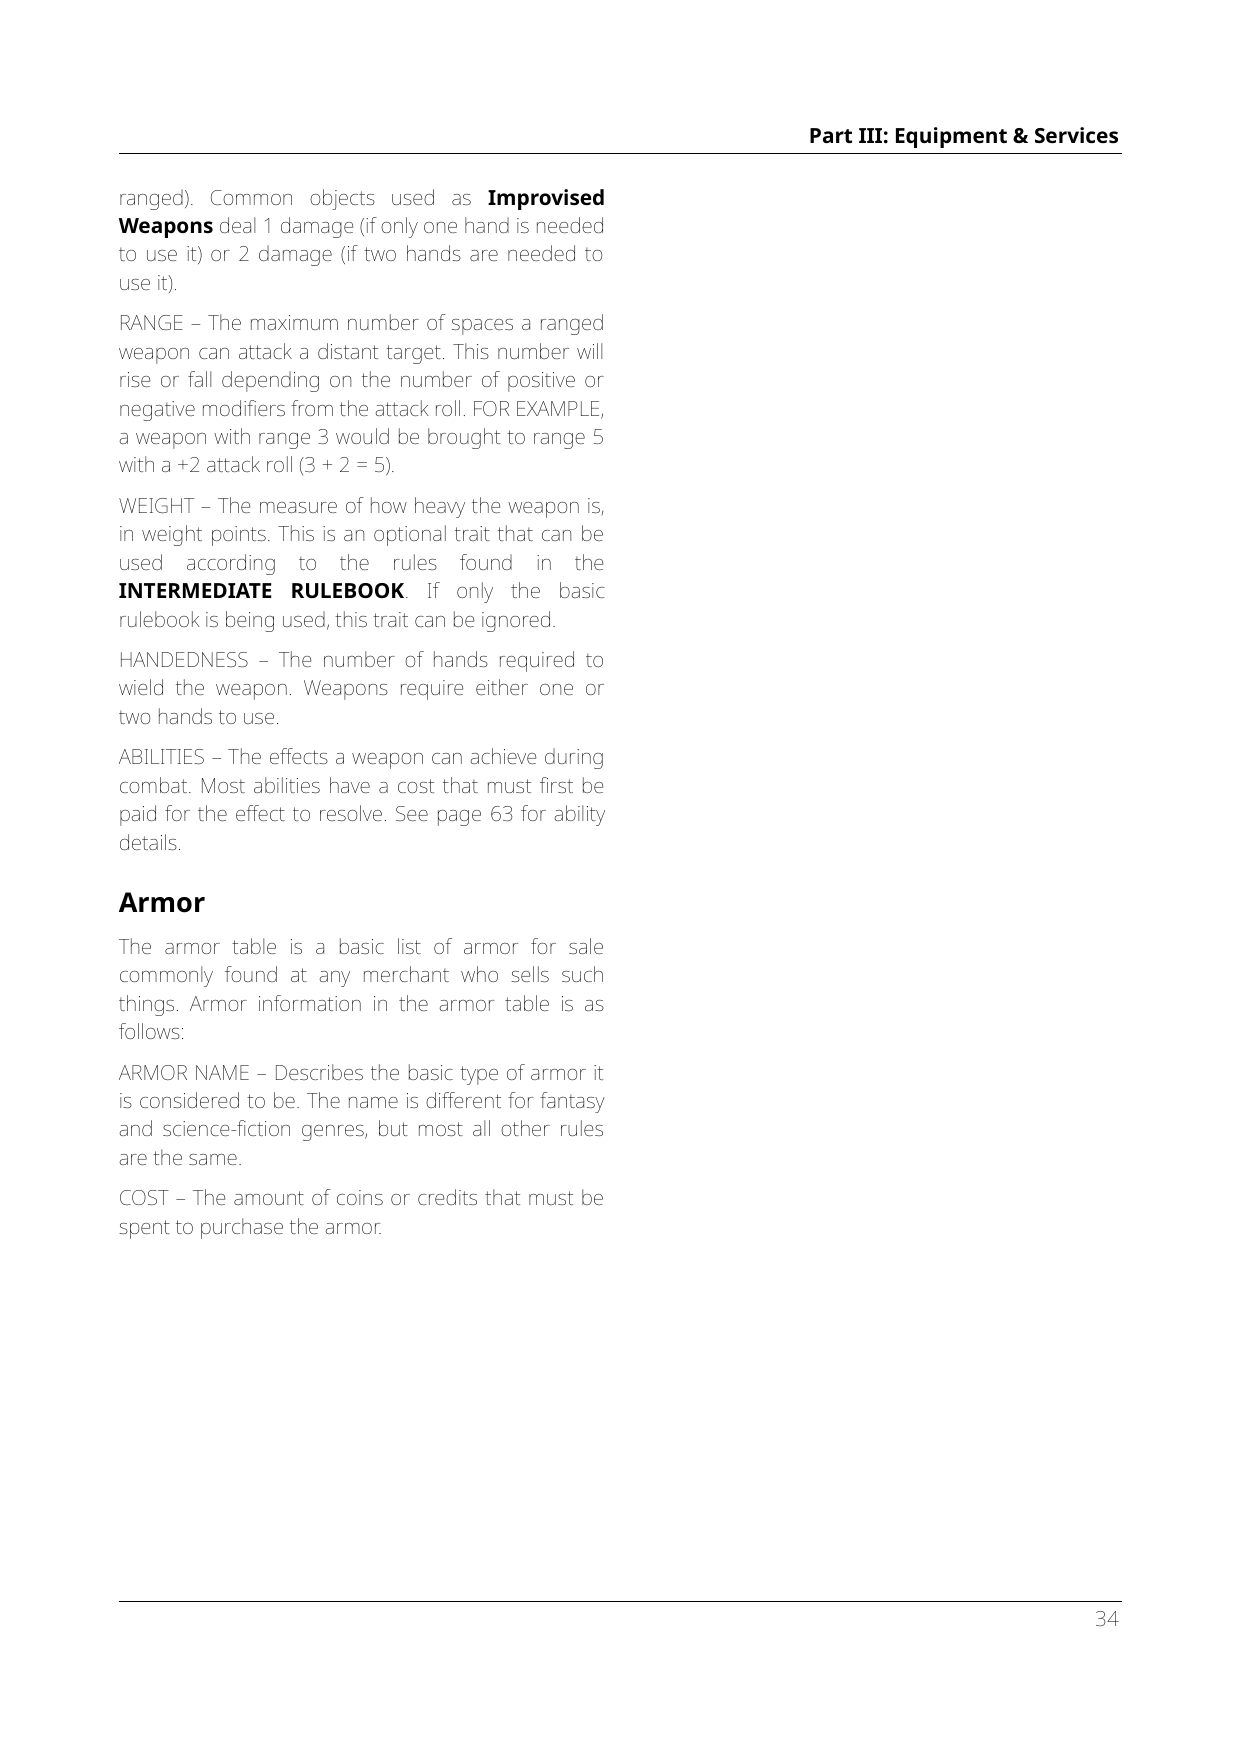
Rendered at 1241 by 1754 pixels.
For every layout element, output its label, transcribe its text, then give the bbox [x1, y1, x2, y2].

text The armor table is a basic list of armor for sale commonly found at any merchant who sells such things. Armor information in the armor table is as follows: [118, 932, 605, 1046]
text RANGE – The maximum number of spaces a ranged weapon can attack a distant target. This number will rise or fall depending on the number of positive or negative modifiers from the attack roll. FOR EXAMPLE, a weapon with range 3 would be brought to range 5 with a +2 attack roll (3 + 2 = 5). [118, 308, 605, 479]
text ARMOR NAME – Describes the basic type of armor it is considered to be. The name is different for fantasy and science-fiction genres, but most all other rules are the same. [118, 1058, 605, 1171]
text ABILITIES – The effects a weapon can achieve during combat. Most abilities have a cost that must first be paid for the effect to resolve. See page 43 for ability details. [118, 742, 605, 856]
text WEIGHT – The measure of how heavy the weapon is, in weight points. This is an optional trait that can be used according to the rules found in the INTERMEDIATE RULEBOOK. If only the basic rulebook is being used, this trait can be ignored. [118, 491, 605, 633]
text HANDEDNESS – The number of hands required to wield the weapon. Weapons require either one or two hands to use. [118, 645, 605, 730]
text COST – The amount of coins or credits that must be spent to purchase the armor. [118, 1183, 605, 1240]
text Armor [118, 883, 605, 920]
text ranged). Common objects used as Improvised Weapons deal 1 damage (if only one hand is needed to use it) or 2 damage (if two hands are needed to use it). [118, 183, 605, 296]
